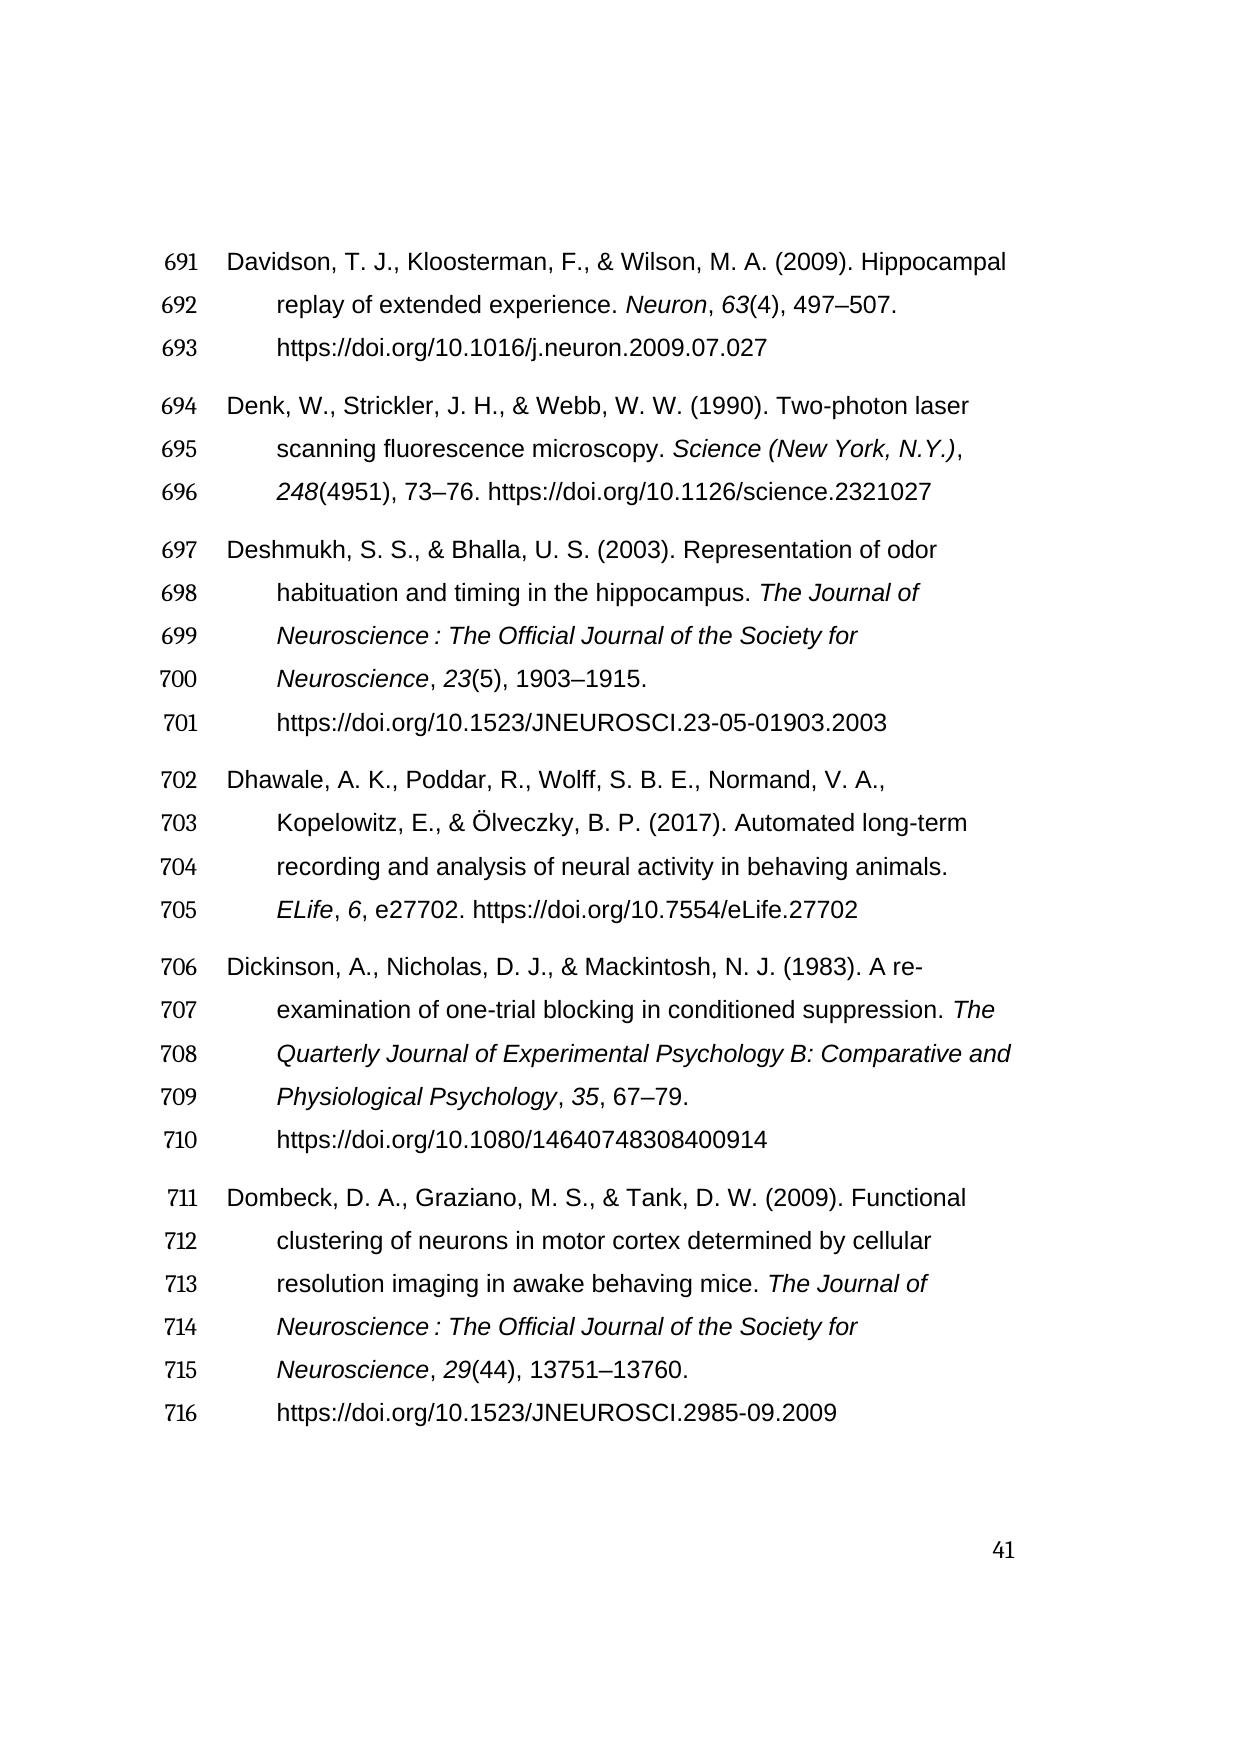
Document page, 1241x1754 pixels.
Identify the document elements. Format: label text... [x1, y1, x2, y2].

text Deshmukh, S. S., & Bhalla, U. S. (2003). Representation of odor habituation and timing in the hippocampus. The Journal of Neuroscience : The Official Journal of the Society for Neuroscience, 23(5), 1903–1915. https://doi.org/10.1523/JNEUROSCI.23-05-01903.2003 [226, 535, 1014, 736]
text Dombeck, D. A., Graziano, M. S., & Tank, D. W. (2009). Functional clustering of neurons in motor cortex determined by cellular resolution imaging in awake behaving mice. The Journal of Neuroscience : The Official Journal of the Society for Neuroscience, 29(44), 13751–13760. https://doi.org/10.1523/JNEUROSCI.2985-09.2009 [226, 1183, 1014, 1427]
text Davidson, T. J., Kloosterman, F., & Wilson, M. A. (2009). Hippocampal replay of extended experience. Neuron, 63(4), 497–507. https://doi.org/10.1016/j.neuron.2009.07.027 [226, 247, 1014, 362]
text Dickinson, A., Nicholas, D. J., & Mackintosh, N. J. (1983). A re-examination of one-trial blocking in conditioned suppression. The Quarterly Journal of Experimental Psychology B: Comparative and Physiological Psychology, 35, 67–79. https://doi.org/10.1080/14640748308400914 [226, 952, 1014, 1154]
text Dhawale, A. K., Poddar, R., Wolff, S. B. E., Normand, V. A., Kopelowitz, E., & Ölveczky, B. P. (2017). Automated long-term recording and analysis of neural activity in behaving animals. ELife, 6, e27702. https://doi.org/10.7554/eLife.27702 [226, 765, 1014, 923]
text Denk, W., Strickler, J. H., & Webb, W. W. (1990). Two-photon laser scanning fluorescence microscopy. Science (New York, N.Y.), 248(4951), 73–76. https://doi.org/10.1126/science.2321027 [226, 391, 1014, 506]
